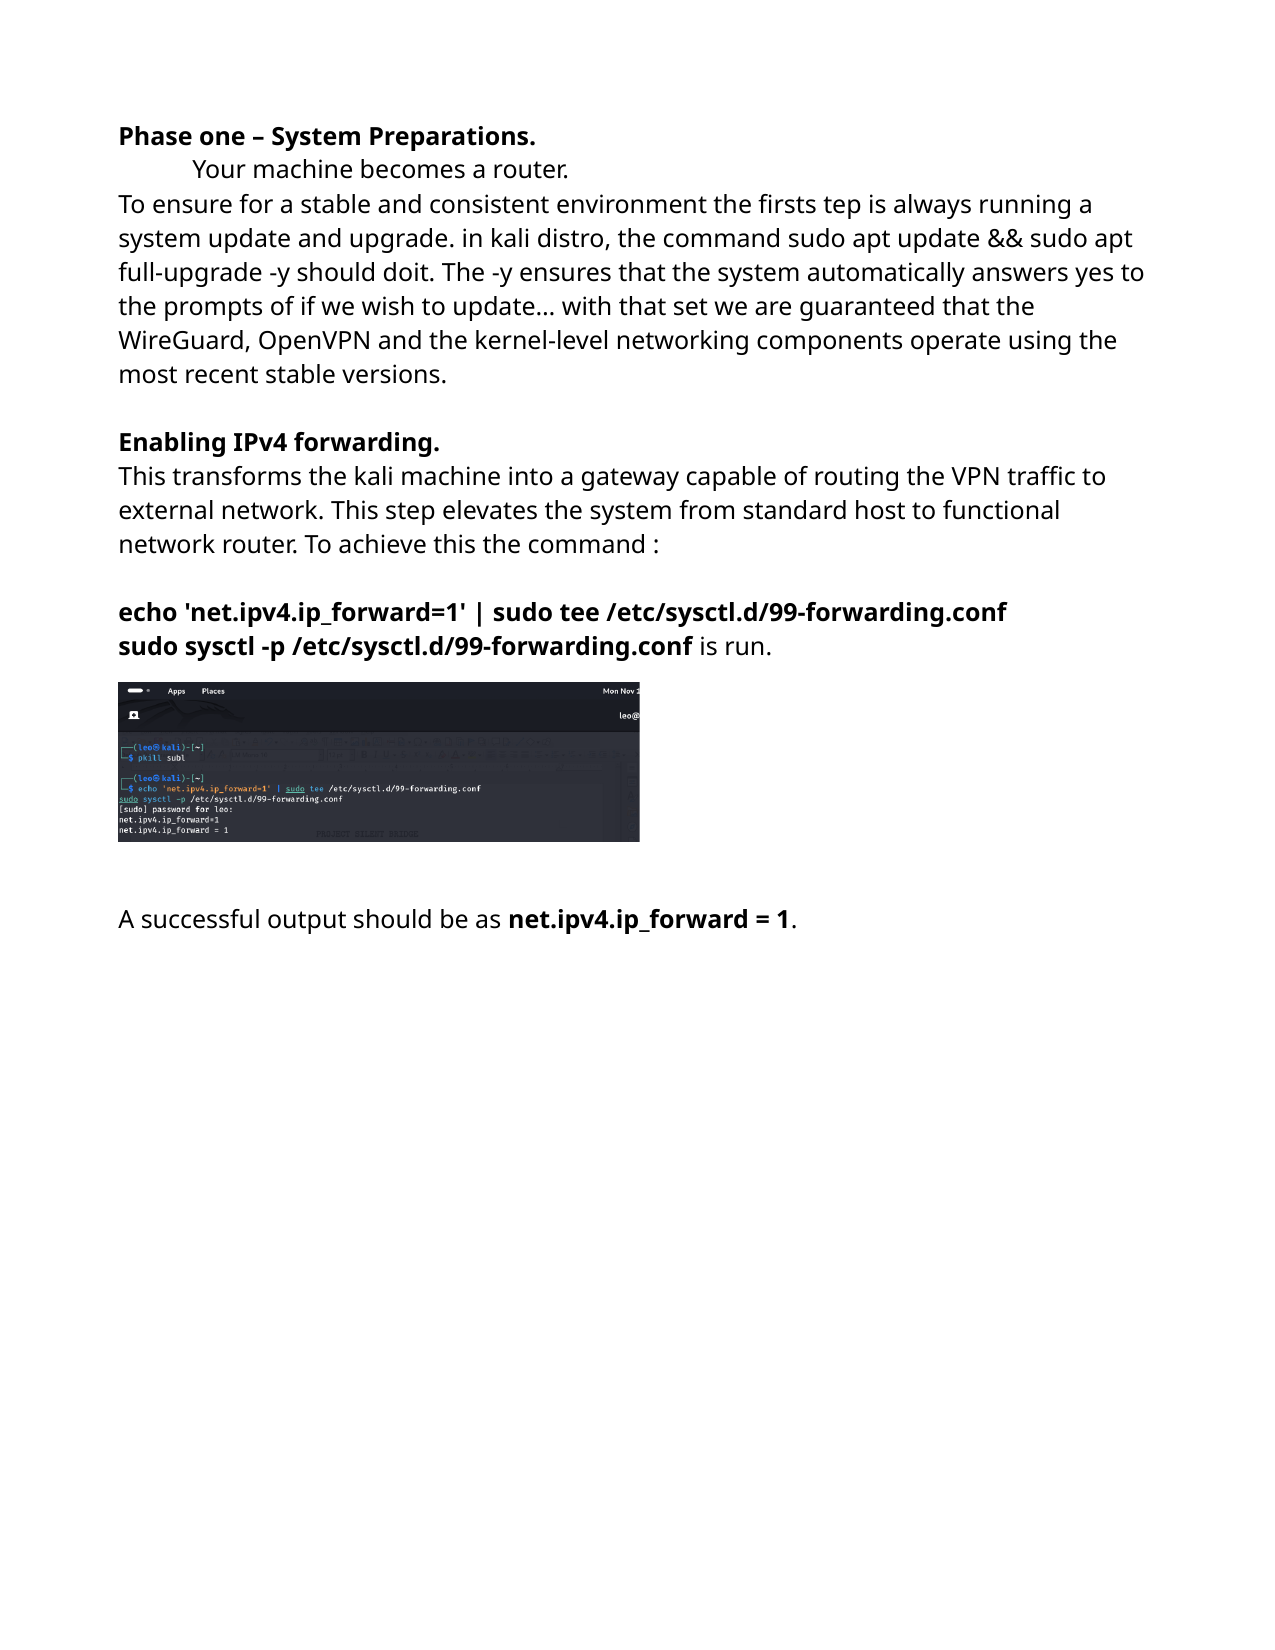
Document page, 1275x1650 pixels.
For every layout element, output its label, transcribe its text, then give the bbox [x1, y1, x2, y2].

text echo 'net.ipv4.ip_forward=1' | sudo tee /etc/sysctl.d/99-forwarding.conf [118, 595, 1157, 629]
text This transforms the kali machine into a gateway capable of routing the VPN traffic to external network. This step elevates the system from standard host to functional network router. To achieve this the command : [118, 459, 1157, 561]
text To ensure for a stable and consistent environment the firsts tep is always running a system update and upgrade. in kali distro, the command sudo apt update && sudo apt full-upgrade -y should doit. The -y ensures that the system automatically answers yes to the prompts of if we wish to update… with that set we are guaranteed that the WireGuard, OpenVPN and the kernel-level networking components operate using the most recent stable versions. [118, 186, 1157, 391]
text Enabling IPv4 forwarding. [118, 425, 1157, 459]
text Phase one – System Preparations. [118, 118, 1157, 152]
text A successful output should be as net.ipv4.ip_forward = 1. [118, 902, 1157, 936]
text Your machine becomes a router. [118, 152, 1157, 186]
text sudo sysctl -p /etc/sysctl.d/99-forwarding.conf is run. [118, 629, 1157, 663]
